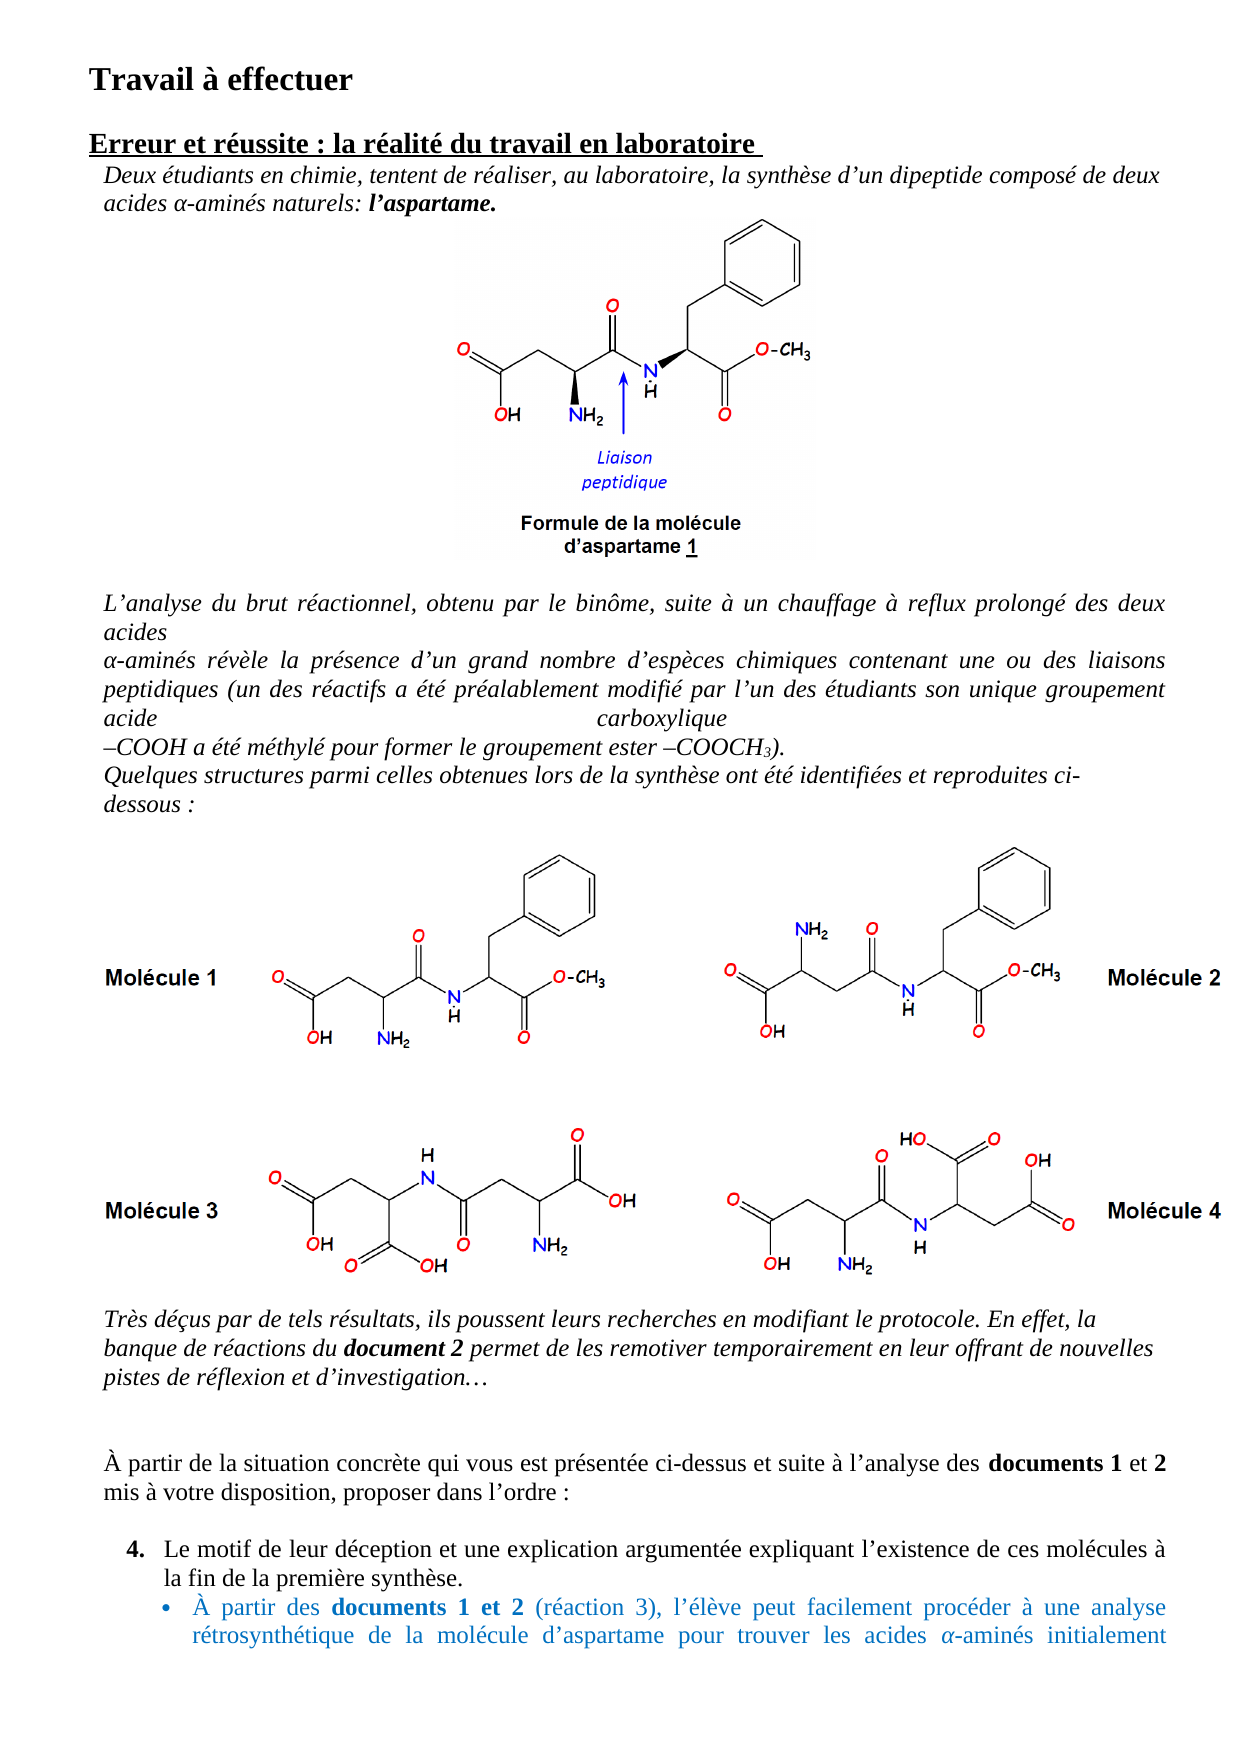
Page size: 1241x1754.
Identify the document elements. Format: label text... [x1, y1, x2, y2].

text Quelques structures parmi celles obtenues lors de la synthèse ont été identifiées et reproduites ci-dessous : [103, 761, 1166, 818]
picture [454, 217, 816, 560]
text Deux étudiants en chimie, tentent de réaliser, au laboratoire, la synthèse d’un dipeptide composé de deux acides α-aminés naturels: l’aspartame. [103, 160, 1166, 217]
text Erreur et réussite : la réalité du travail en laboratoire [88, 126, 1181, 160]
picture [103, 847, 1223, 1276]
text L’analyse du brut réactionnel, obtenu par le binôme, suite à un chauffage à reflux prolongé des deux acides α-aminés révèle la présence d’un grand nombre d’espèces chimiques contenant une ou des liaisons peptidiques (un des réactifs a été préalablement modifié par l’un des étudiants son unique groupement acide carboxylique –COOH a été méthylé pour former le groupement ester –COOCH3). [103, 588, 1166, 761]
text À partir de la situation concrète qui vous est présentée ci-dessus et suite à l’analyse des documents 1 et 2 mis à votre disposition, proposer dans l’ordre : [103, 1448, 1166, 1505]
text Travail à effectuer [88, 59, 1166, 97]
list Le motif de leur déception et une explication argumentée expliquant l’existence de ces molécules à la fin de la première synthèse. [126, 1534, 1166, 1592]
text Très déçus par de tels résultats, ils poussent leurs recherches en modifiant le protocole. En effet, la banque de réactions du document 2 permet de les remotiver temporairement en leur offrant de nouvelles pistes de réflexion et d’investigation… [103, 1304, 1166, 1390]
list À partir des documents 1 et 2 (réaction 3), l’élève peut facilement procéder à une analyse rétrosynthétique de la molécule d’aspartame pour trouver les acides α-aminés initialement [162, 1592, 1166, 1649]
